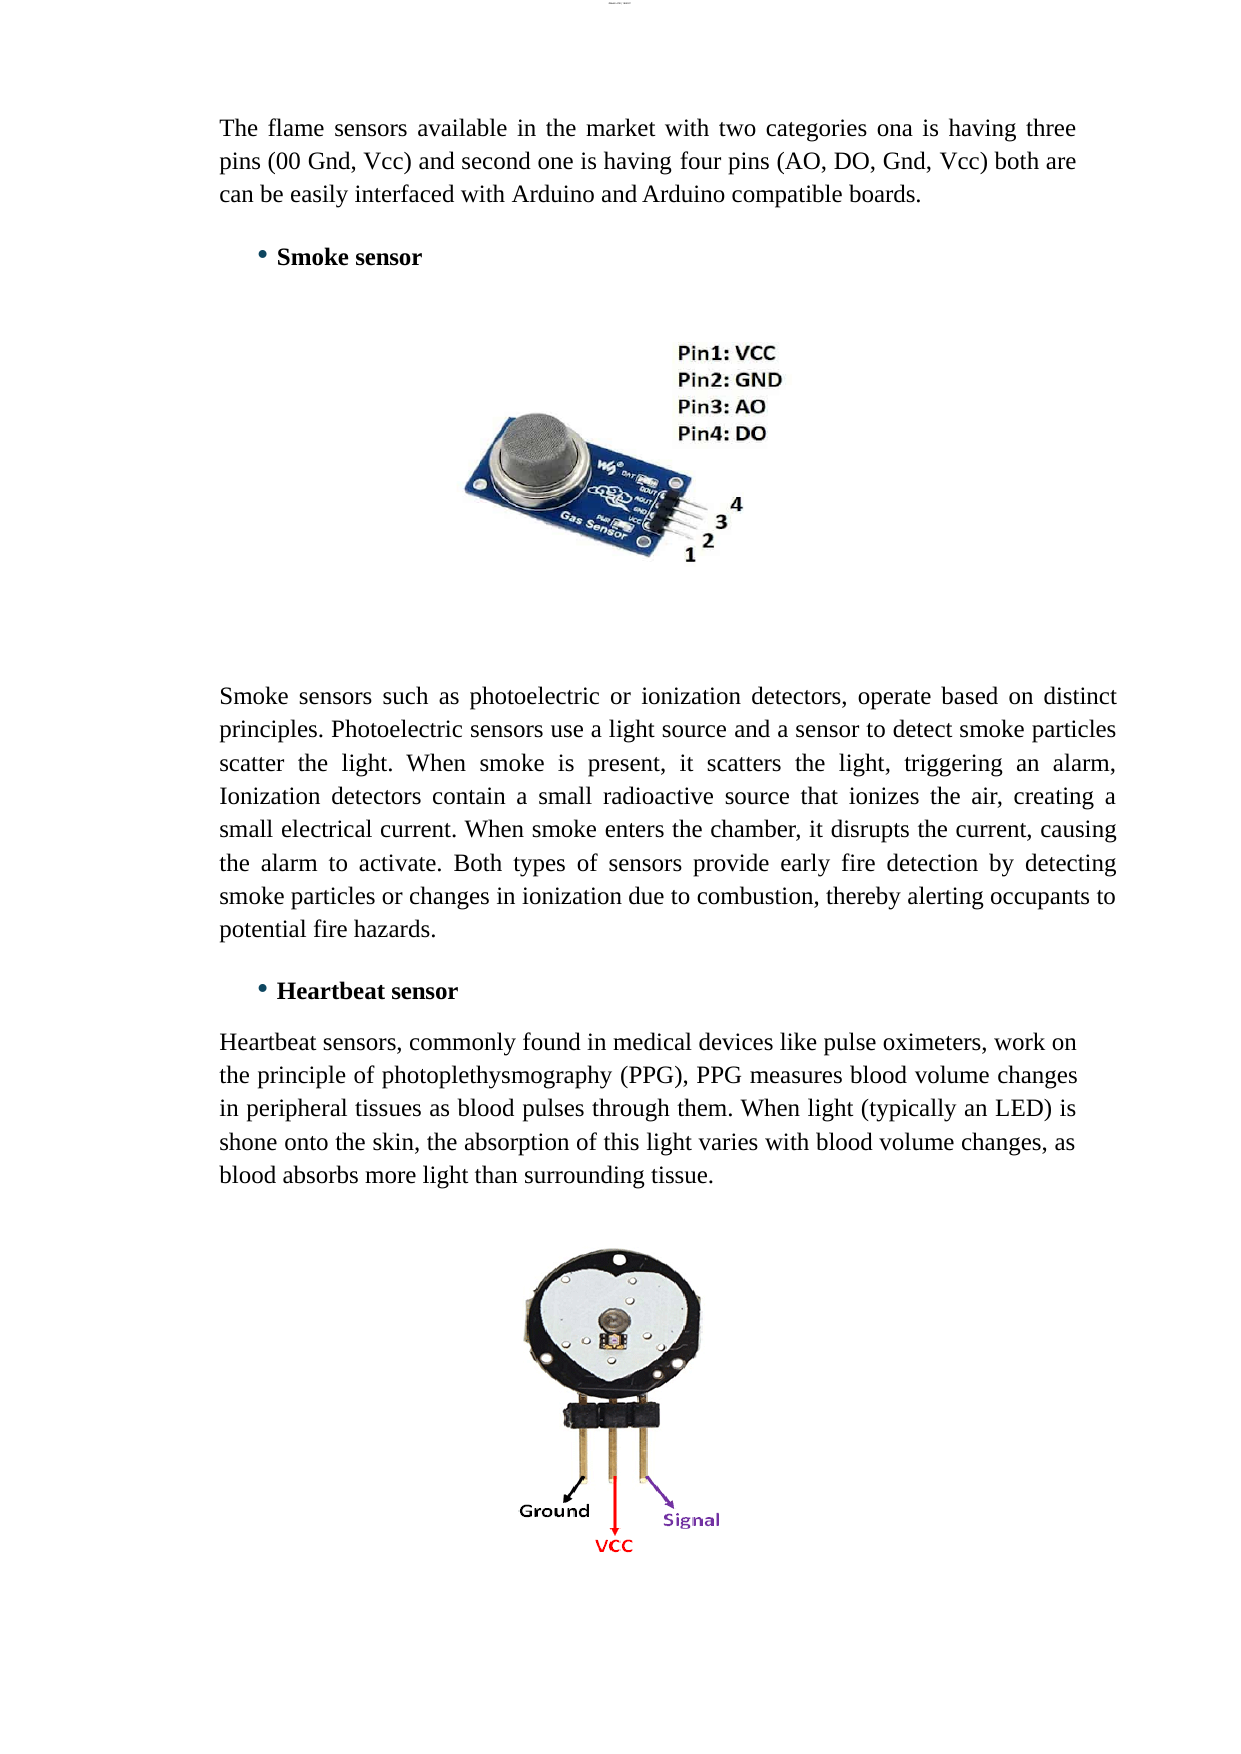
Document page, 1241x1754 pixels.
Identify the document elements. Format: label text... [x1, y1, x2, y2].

picture [391, 1237, 859, 1573]
subtitle Smoke sensor [257, 234, 1117, 272]
text The flame sensors available in the market with two categories ona is having three pins (00 Gnd, Vcc) and second one is having four pins (AO, DO, Gnd, Vcc) both are can be easily interfaced with Arduino and Arduino compatible boards. [219, 113, 1077, 208]
subtitle Heartbeat sensor [257, 968, 1117, 1007]
picture [444, 321, 893, 588]
text Smoke sensors such as photoelectric or ionization detectors, operate based on distinct principles. Photoelectric sensors use a light source and a sensor to detect smoke particles scatter the light. When smoke is present, it scatters the light, triggering an alarm, Ionization detectors contain a small radioactive source that ionizes the air, creating a small electrical current. When smoke enters the chamber, it disrupts the current, causing the alarm to activate. Both types of sensors provide early fire detection by detecting smoke particles or changes in ionization due to combustion, thereby alerting occupants to potential fire hazards. [219, 681, 1117, 943]
text Heartbeat sensors, commonly found in medical devices like pulse oximeters, work on the principle of photoplethysmography (PPG), PPG measures blood volume changes in peripheral tissues as blood pulses through them. When light (typically an LED) is shone onto the skin, the absorption of this light varies with blood volume changes, as blood absorbs more light than surrounding tissue. [219, 1027, 1077, 1189]
